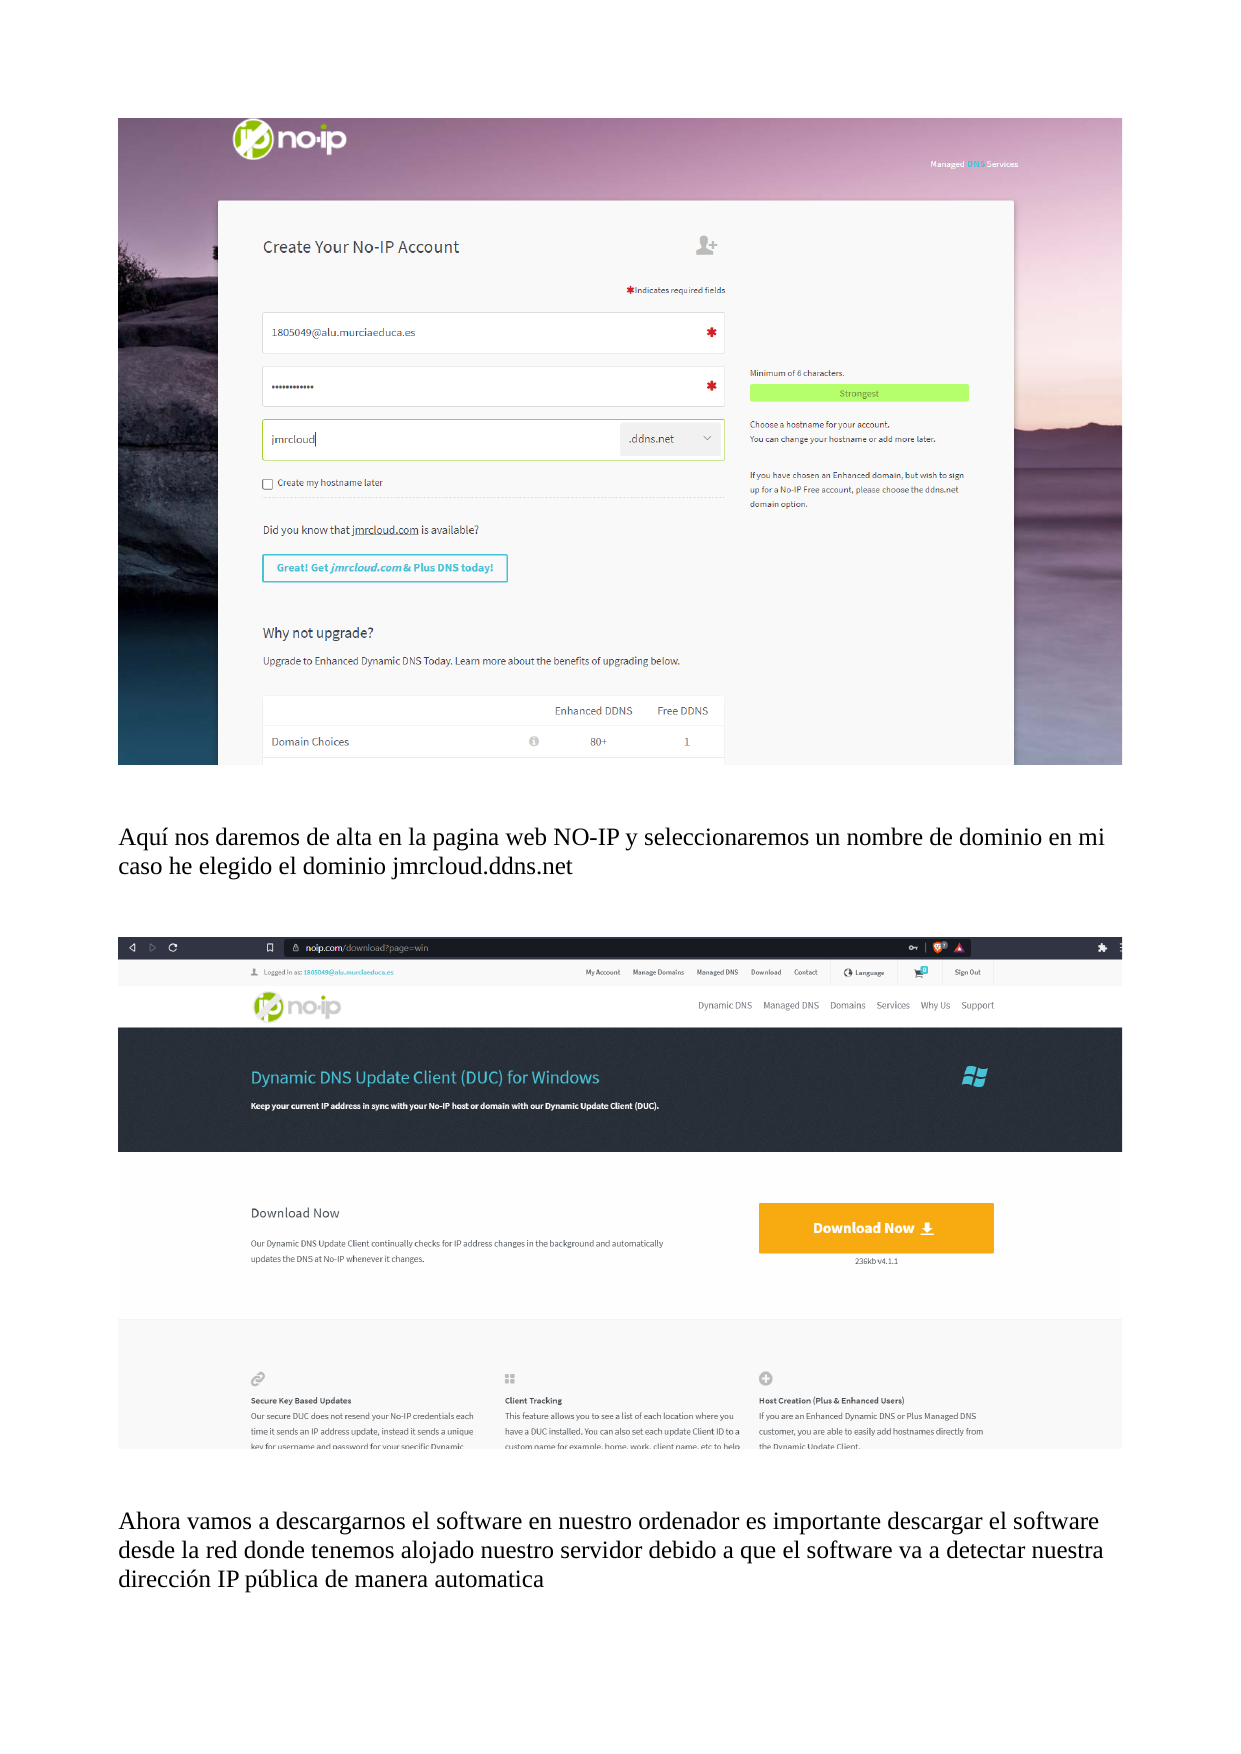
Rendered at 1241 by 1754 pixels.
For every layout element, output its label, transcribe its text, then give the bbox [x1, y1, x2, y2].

picture [118, 118, 1123, 765]
text Aquí nos daremos de alta en la pagina web NO-IP y seleccionaremos un nombre de dominio en mi caso he elegido el dominio jmrcloud.ddns.net [118, 822, 1122, 879]
picture [118, 937, 1123, 1449]
text Ahora vamos a descargarnos el software en nuestro ordenador es importante descargar el software desde la red donde tenemos alojado nuestro servidor debido a que el software va a detectar nuestra dirección IP pública de manera automatica [118, 1506, 1122, 1593]
